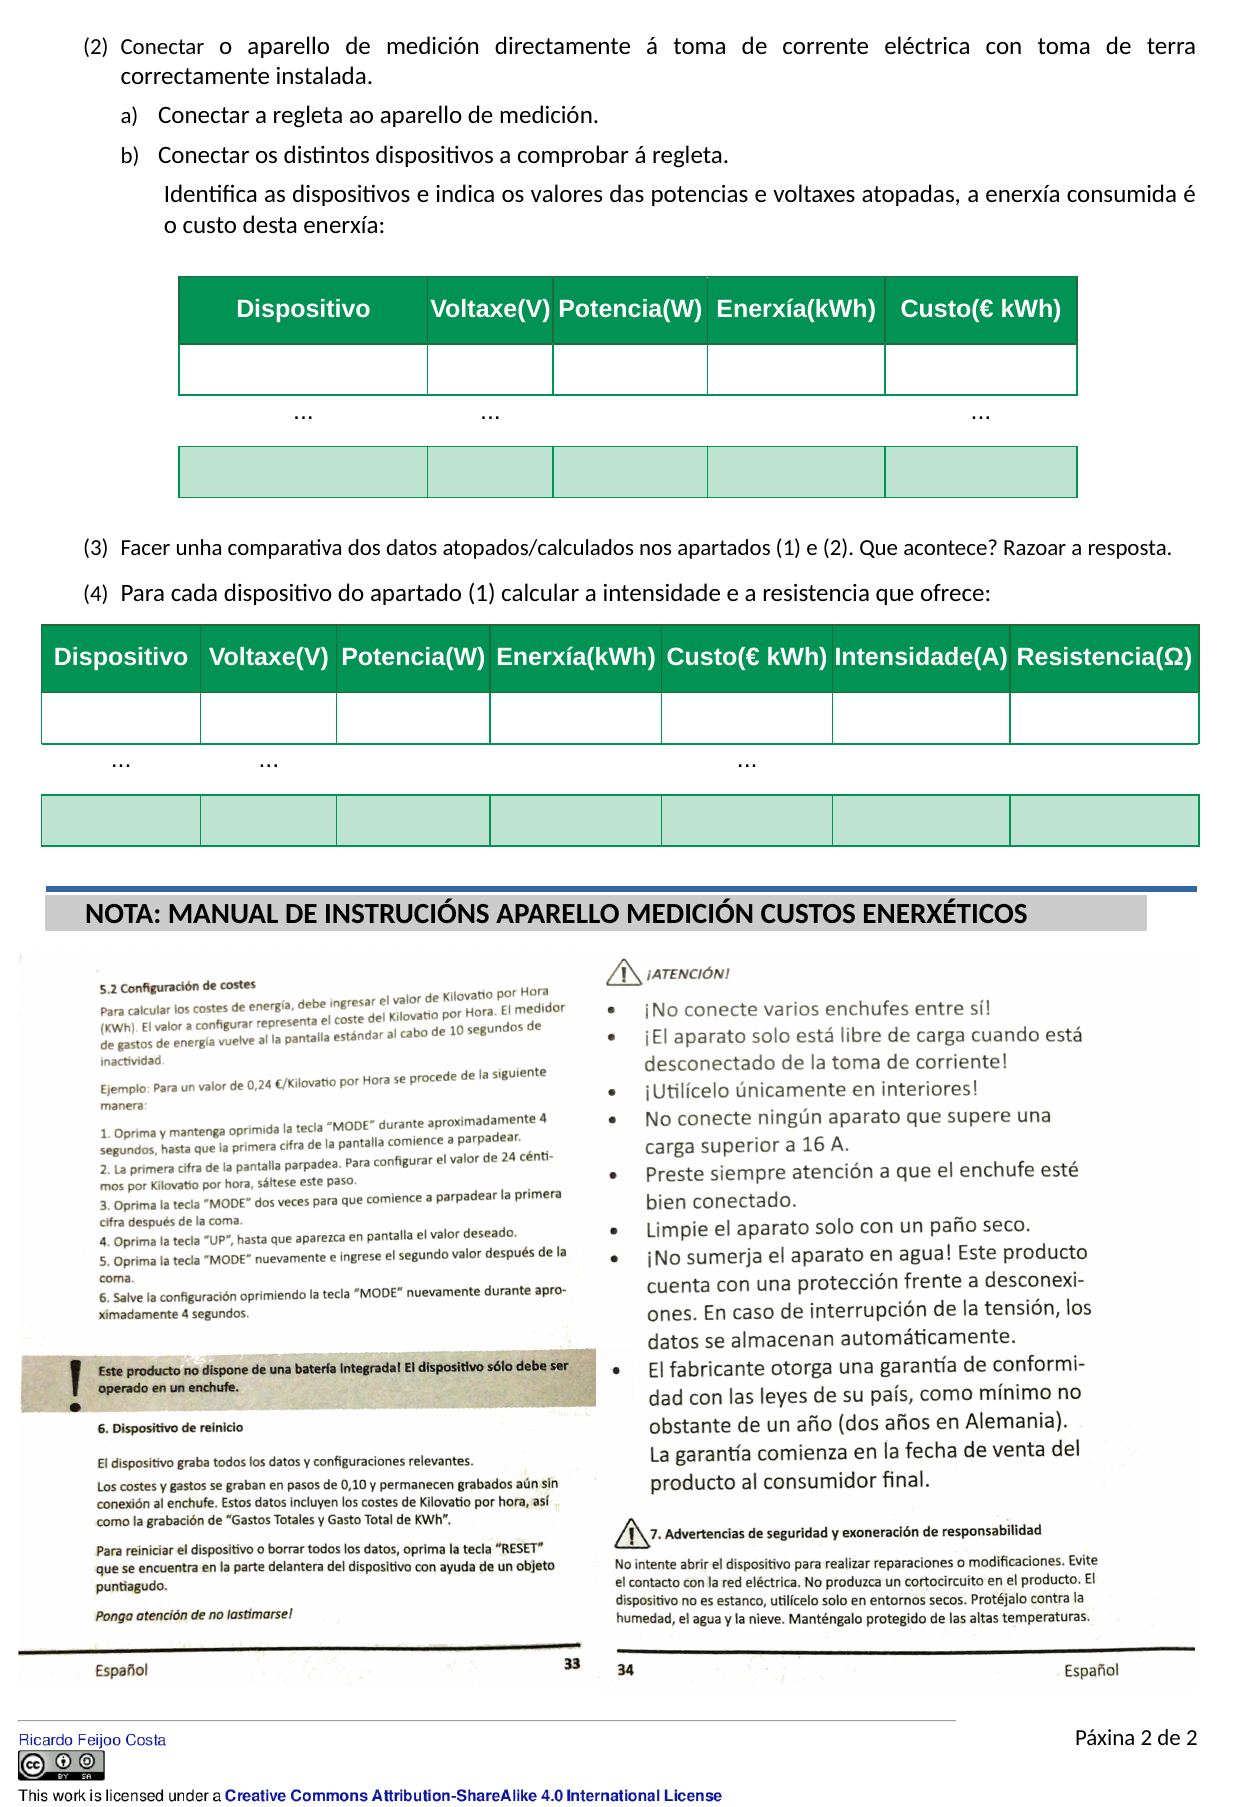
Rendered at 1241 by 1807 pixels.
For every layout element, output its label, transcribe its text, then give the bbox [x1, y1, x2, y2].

table_cell ... [428, 396, 553, 446]
table_cell [491, 796, 661, 845]
table_cell [201, 796, 336, 845]
table_header Voltaxe(V) [428, 277, 553, 343]
table_cell ... [662, 745, 832, 794]
table_cell [337, 693, 489, 743]
table_header Intensidade(A) [833, 626, 1009, 692]
list Conectar a regleta ao aparello de medición. [120, 100, 1197, 130]
table_cell [833, 745, 1010, 794]
table_header Enerxía(kWh) [708, 277, 885, 343]
table_cell [708, 345, 884, 394]
table_cell [886, 447, 1076, 497]
table_header Dispositivo [42, 626, 200, 692]
table_cell [833, 693, 1009, 743]
table_cell [428, 345, 552, 394]
table_header Voltaxe(V) [201, 626, 336, 692]
table_cell [1011, 796, 1198, 845]
table_cell [1010, 744, 1199, 794]
table_cell [708, 447, 884, 497]
list Conectar os distintos dispositivos a comprobar á regleta. [120, 139, 1197, 169]
picture [8, 1715, 957, 1806]
table_header Resistencia(Ω) [1011, 626, 1198, 692]
table_cell ... [201, 745, 337, 794]
table_cell [490, 745, 662, 794]
table_cell [833, 796, 1009, 845]
list Conectar o aparello de medición directamente á toma de corrente eléctrica con toma de terra correctamente instalada. [83, 30, 1197, 91]
table_cell [708, 396, 885, 446]
text NOTA: MANUAL DE INSTRUCIÓNS APARELLO MEDICIÓN CUSTOS ENERXÉTICOS [45, 895, 1197, 931]
table_cell [428, 447, 552, 497]
table_cell ... [41, 744, 201, 794]
list Identifica as dispositivos e indica os valores das potencias e voltaxes atopadas, a enerxía consumida é o custo desta enerxía: [152, 178, 1197, 239]
list Para cada dispositivo do apartado (1) calcular a intensidade e a resistencia que ofrece: [83, 577, 1197, 608]
table_cell [491, 693, 661, 743]
list Facer unha comparativa dos datos atopados/calculados nos apartados (1) e (2). Que acontece? Razoar a resposta. [83, 531, 1197, 561]
table_cell [42, 693, 200, 743]
table_cell [180, 447, 427, 497]
table_header Dispositivo [180, 277, 427, 343]
table_cell [554, 345, 707, 394]
table_cell [180, 345, 427, 394]
table_header Potencia(W) [337, 626, 489, 692]
table_cell ... [179, 396, 428, 446]
table_cell [662, 796, 832, 845]
table_cell [201, 693, 336, 743]
table_cell [337, 796, 489, 845]
table_cell [42, 796, 200, 845]
table_header Enerxía(kWh) [491, 626, 661, 692]
table_cell [1011, 693, 1198, 743]
table_cell [554, 447, 707, 497]
table_cell ... [885, 396, 1077, 446]
table_cell [886, 345, 1076, 394]
table_cell [337, 745, 490, 794]
picture [18, 950, 1195, 1691]
table_header Custo(€ kWh) [886, 277, 1076, 343]
table_header Potencia(W) [554, 277, 707, 343]
table_cell [553, 396, 707, 446]
table_header Custo(€ kWh) [662, 626, 832, 692]
table_cell [662, 693, 832, 743]
